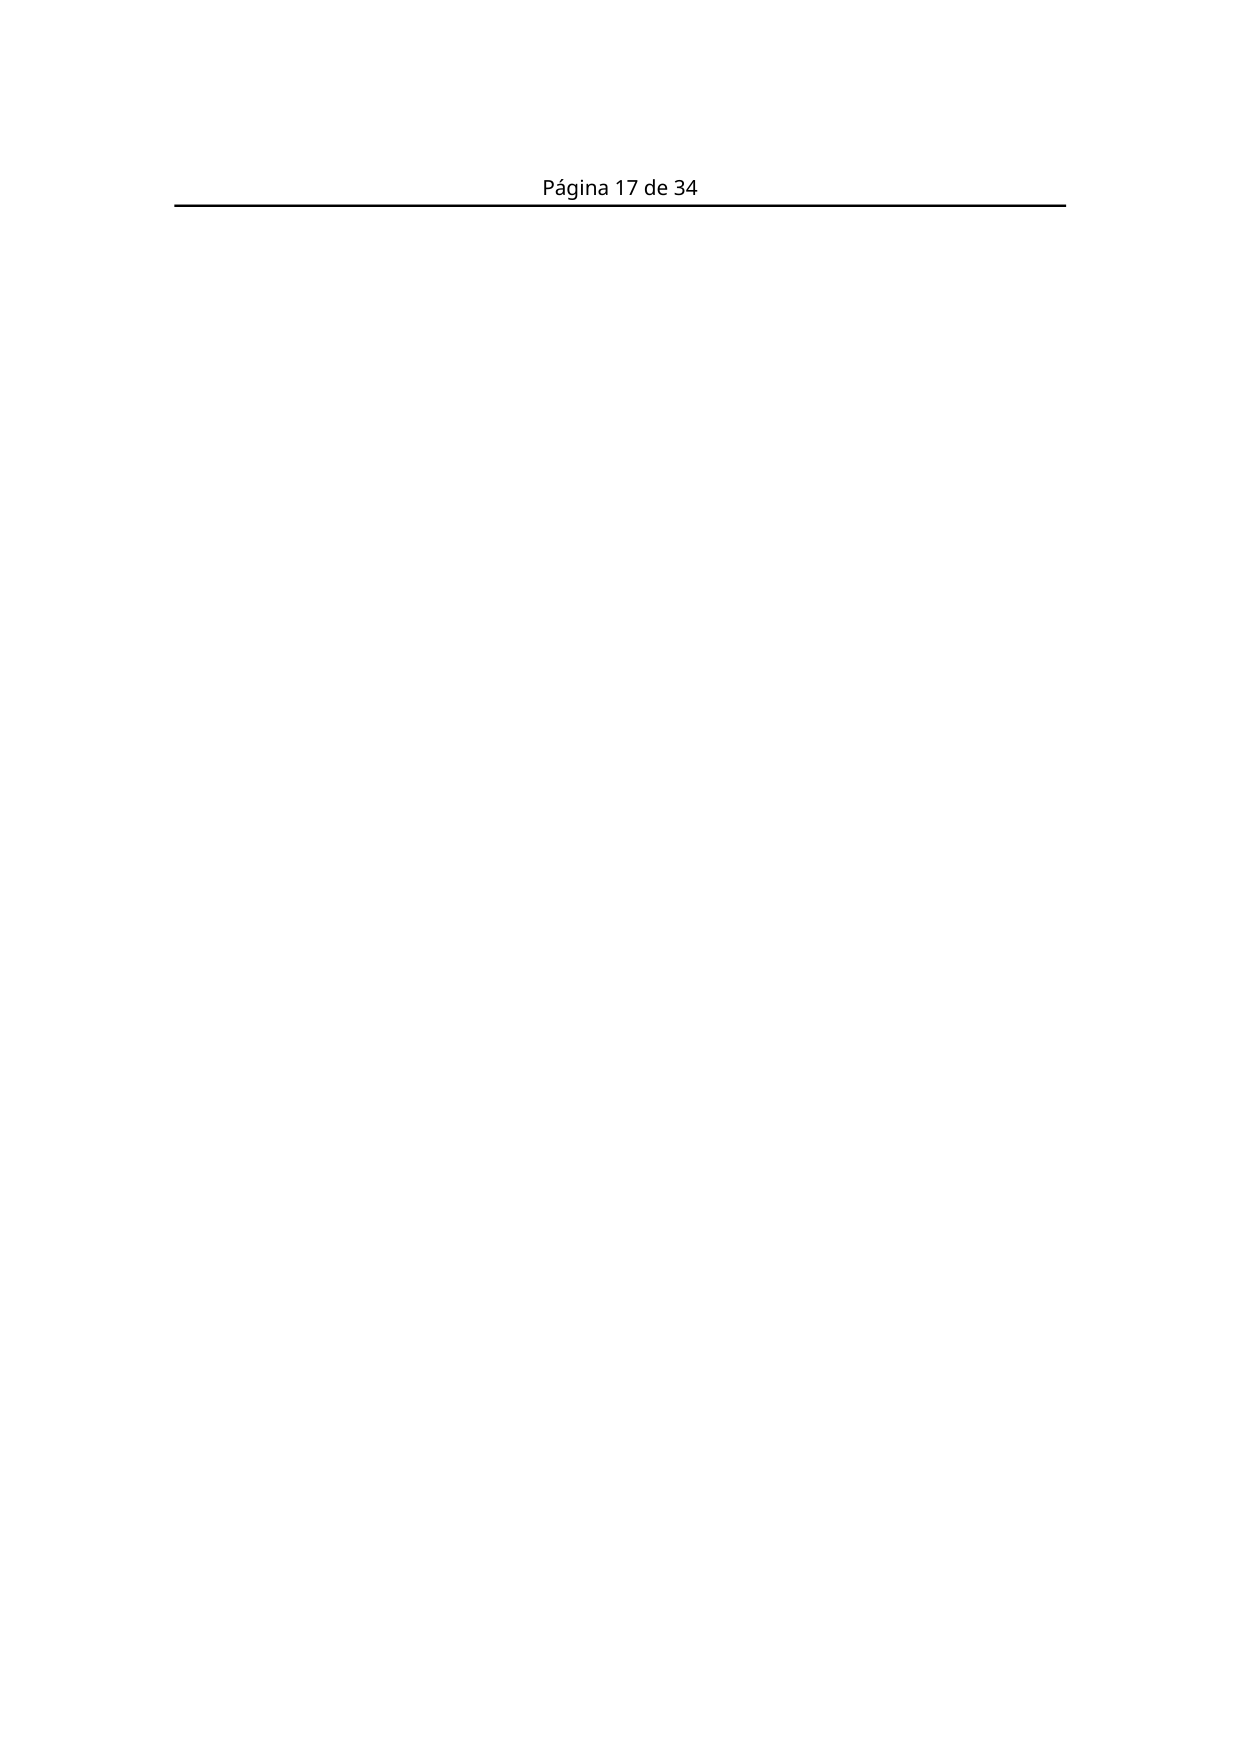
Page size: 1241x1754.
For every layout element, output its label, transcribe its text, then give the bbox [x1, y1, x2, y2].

text Página 17 de 34 [150, 173, 1089, 201]
